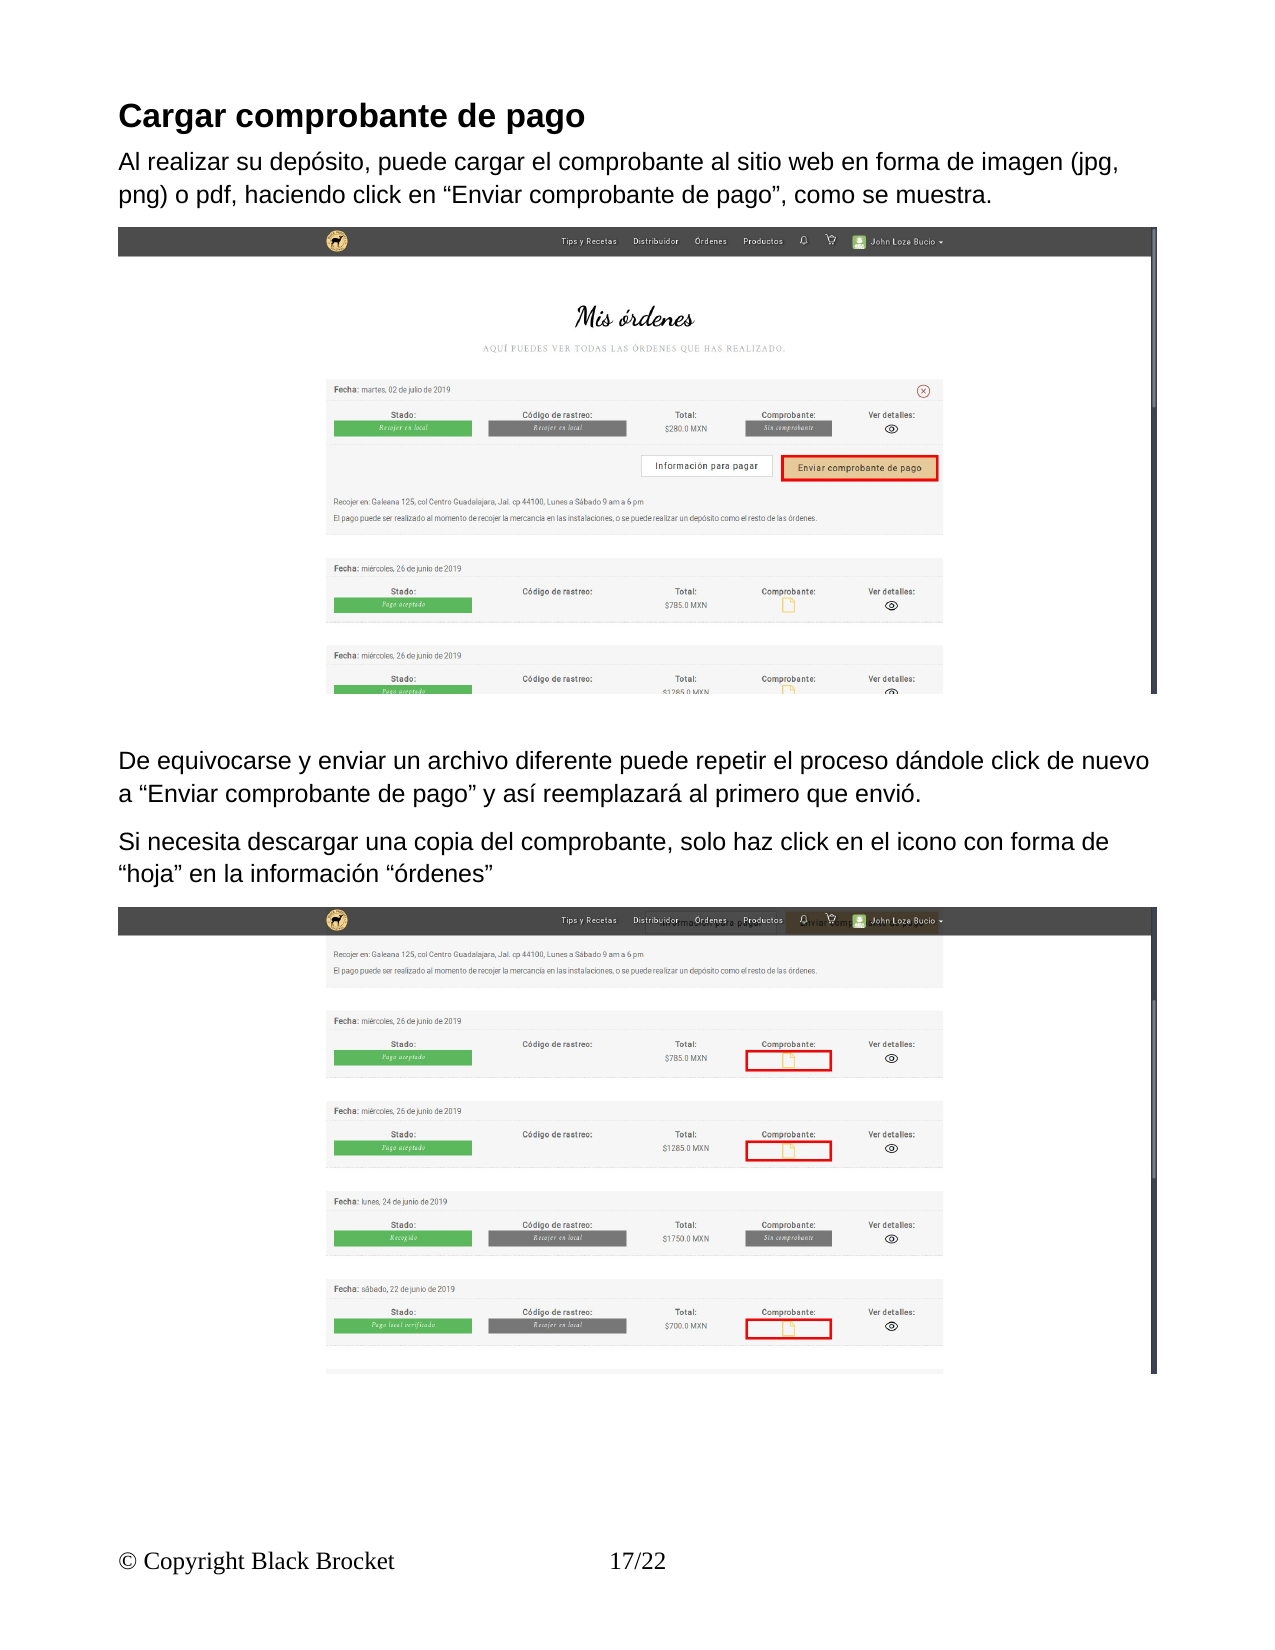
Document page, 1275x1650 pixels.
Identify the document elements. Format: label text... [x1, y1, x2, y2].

text Si necesita descargar una copia del comprobante, solo haz click en el icono con forma de “hoja” en la información “órdenes” [118, 826, 1157, 888]
picture [118, 907, 1157, 1374]
text De equivocarse y enviar un archivo diferente puede repetir el proceso dándole click de nuevo a “Enviar comprobante de pago” y así reemplazará al primero que envió. [118, 746, 1157, 808]
subtitle Cargar comprobante de pago [118, 96, 1157, 134]
text Al realizar su depósito, puede cargar el comprobante al sitio web en forma de imagen (jpg, png) o pdf, haciendo click en “Enviar comprobante de pago”, como se muestra. [118, 147, 1157, 209]
picture [118, 227, 1157, 694]
